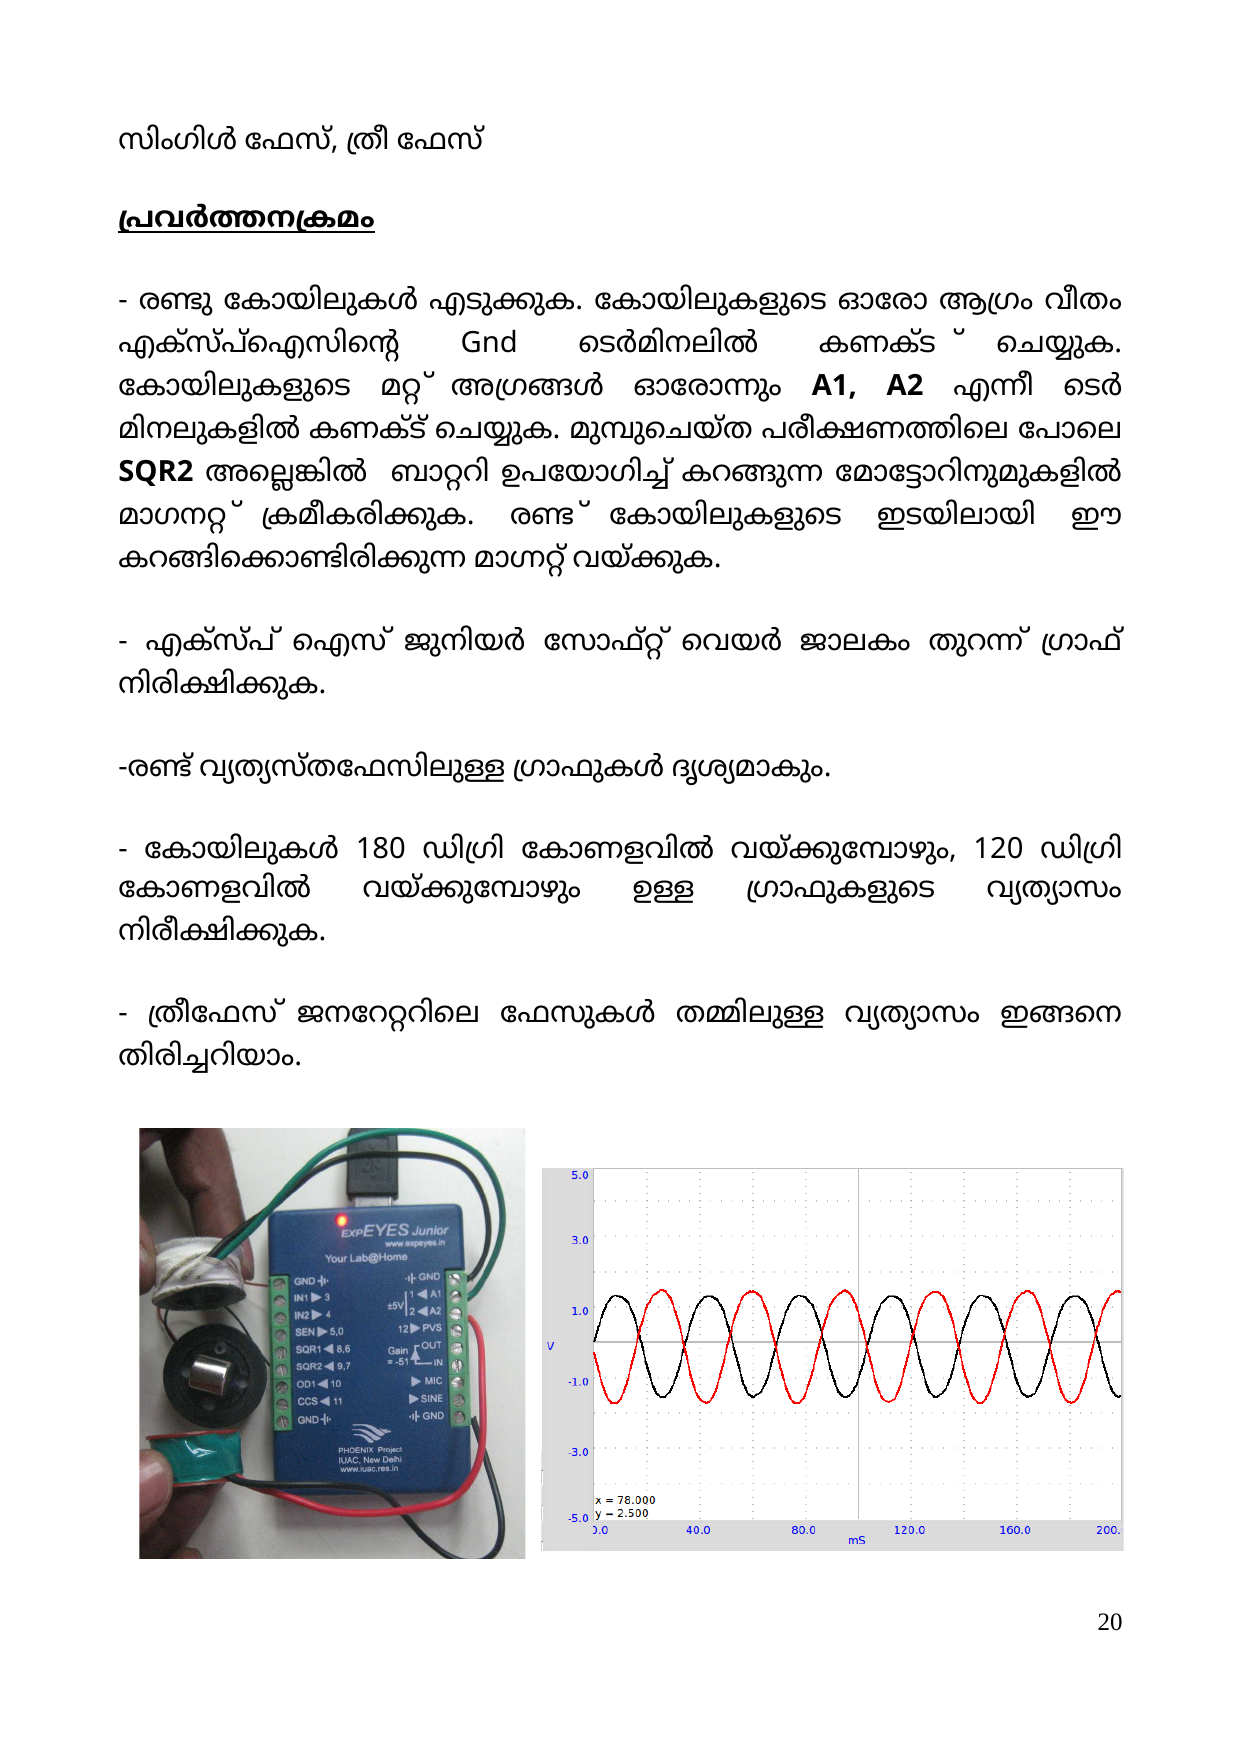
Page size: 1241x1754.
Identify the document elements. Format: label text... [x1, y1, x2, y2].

picture [139, 1128, 526, 1559]
text പ്രവര്‍ത്തനക്രമം [118, 201, 1122, 239]
text സിംഗിള്‍ ഫേസ്, ത്രീ ഫേസ് [118, 118, 1122, 161]
text - കോയിലുകള്‍ 180 ഡിഗ്രി കോണളവില്‍ വയ്ക്കുമ്പോഴും, 120 ഡിഗ്രി കോണളവില്‍ വയ്ക്കുമ്പോഴും ഉള്ള ഗ്രാഫുകളുടെ വ്യത്യാസം നിരീക്ഷിക്കുക. [118, 828, 1122, 952]
text - ത്രീഫേസ് ജനറേറ്ററിലെ ഫേസുകള്‍ തമ്മിലുള്ള വ്യത്യാസം ഇങ്ങനെ തിരിച്ചറിയാം. [118, 992, 1122, 1078]
picture [541, 1168, 1124, 1551]
text - രണ്ടു കോയിലുകള്‍ എടുക്കുക. കോയിലുകളുടെ ഓരോ ആഗ്രം വീതം എക്സ്പ്ഐസിന്റെ Gnd ടെര്‍മിനലില്‍ കണക്ട് ചെയ്യുക. കോയിലുകളുടെ മറ്റ് അഗ്രങ്ങള്‍ ഓരോന്നും A1, A2 എന്നീ ടെര്‍മിനലുകളില്‍ കണക്ട് ചെയ്യുക. മുമ്പുചെയ്ത പരീക്ഷണത്തിലെ പോലെ SQR2 അല്ലെങ്കില്‍ ബാറ്ററി ഉപയോഗിച്ച് കറങ്ങുന്ന മോട്ടോറിനുമുകളില്‍ മാഗനറ്റ് ക്രമീകരിക്കുക. രണ്ട് കോയിലുകളുടെ ഇടയിലായി ഈ കറങ്ങിക്കൊണ്ടിരിക്കുന്ന മാഗ്നറ്റ് വയ്ക്കുക. [118, 278, 1122, 580]
text - എക്സ്പ് ഐസ് ജുനിയര്‍ സോഫ്റ്റ് വെയര്‍ ജാലകം തുറന്ന് ഗ്രാഫ് നിരിക്ഷിക്കുക. [118, 619, 1122, 705]
text -രണ്ട് വ്യത്യസ്തഫേസിലുള്ള ഗ്രാഫുകള്‍ ദൃശ്യമാകും. [118, 745, 1122, 788]
